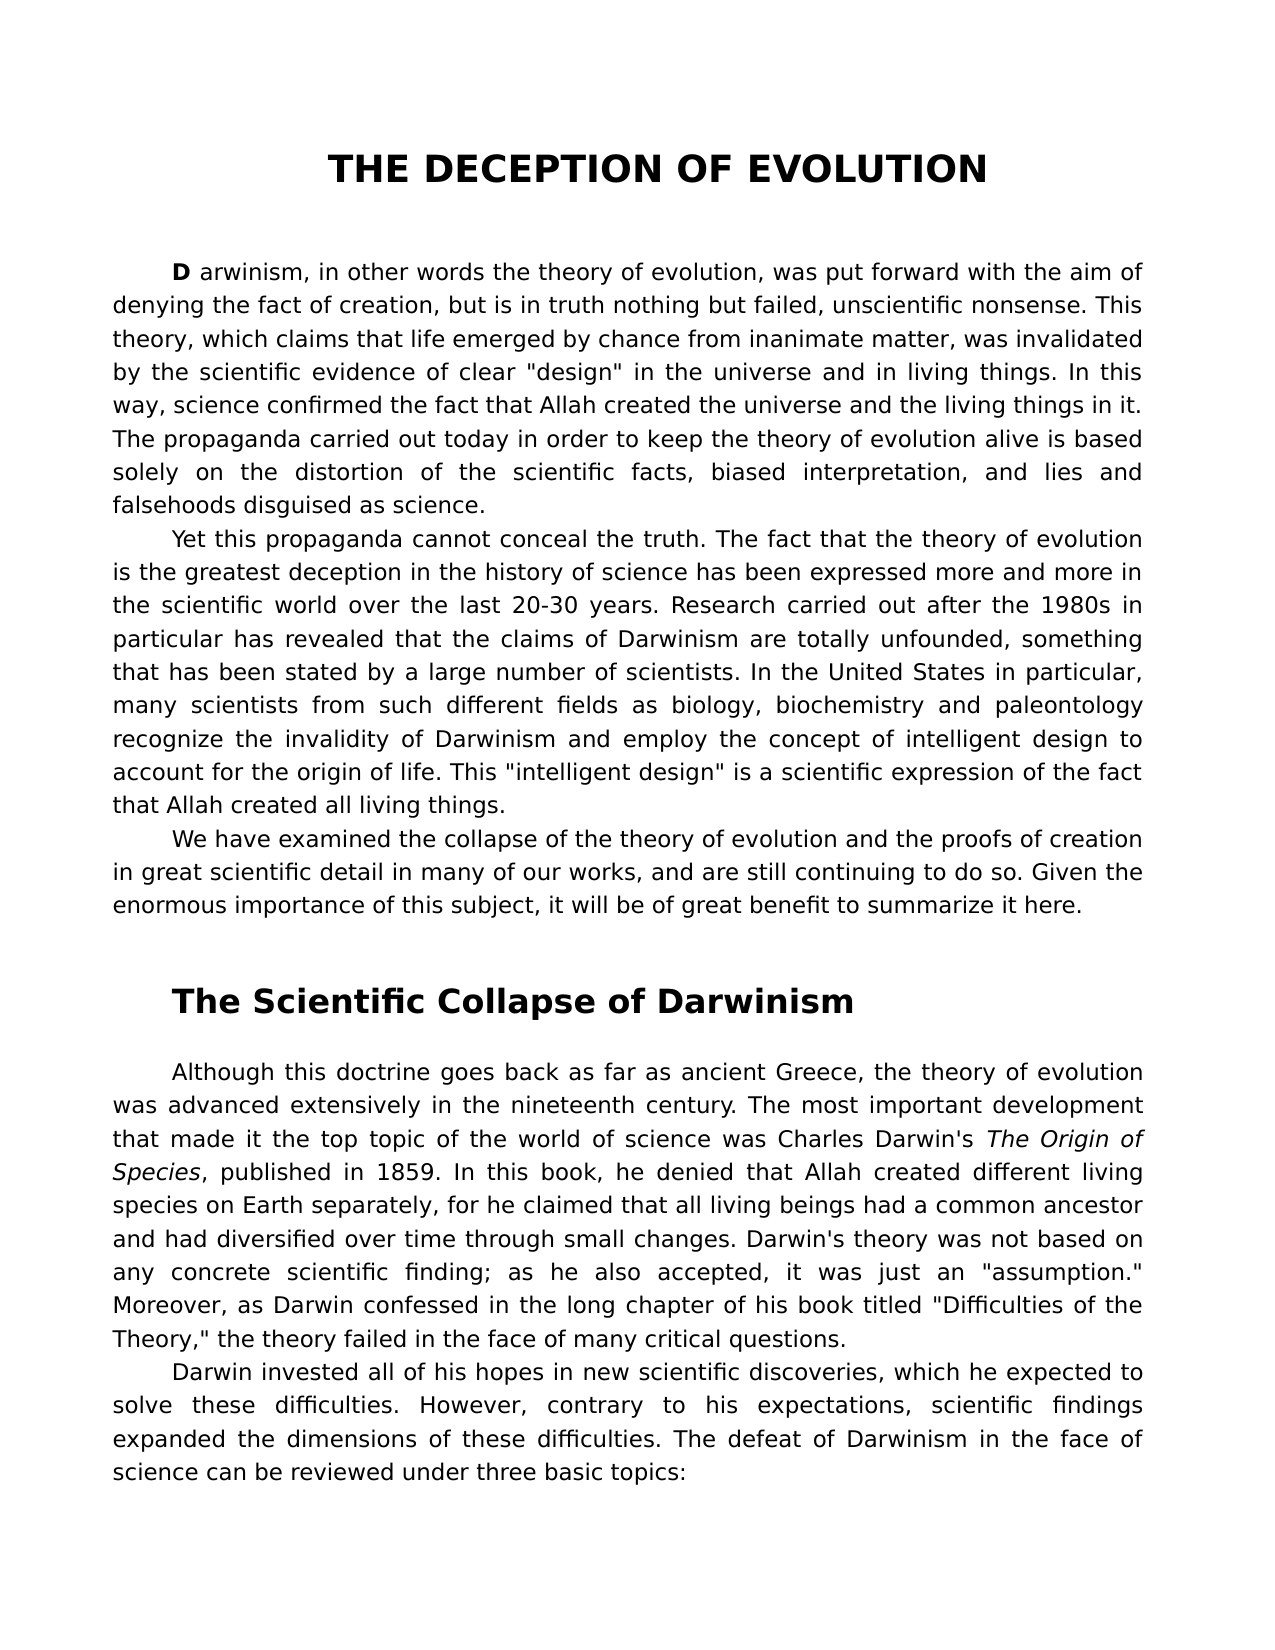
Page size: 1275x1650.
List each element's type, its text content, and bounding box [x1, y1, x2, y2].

text We have examined the collapse of the theory of evolution and the proofs of creation in great scientific detail in many of our works, and are still continuing to do so. Given the enormous importance of this subject, it will be of great benefit to summarize it here. [112, 820, 1145, 920]
text The Scientific Collapse of Darwinism [112, 987, 1145, 1020]
text Darwin invested all of his hopes in new scientific discoveries, which he expected to solve these difficulties. However, contrary to his expectations, scientific findings expanded the dimensions of these difficulties. The defeat of Darwinism in the face of science can be reviewed under three basic topics: [112, 1354, 1145, 1487]
subtitle THE DECEPTION OF EVOLUTION [112, 148, 1145, 191]
text Although this doctrine goes back as far as ancient Greece, the theory of evolution was advanced extensively in the nineteenth century. The most important development that made it the top topic of the world of science was Charles Darwin's The Origin of Species, published in 1859. In this book, he denied that Allah created different living species on Earth separately, for he claimed that all living beings had a common ancestor and had diversified over time through small changes. Darwin's theory was not based on any concrete scientific finding; as he also accepted, it was just an "assumption." Moreover, as Darwin confessed in the long chapter of his book titled "Difficulties of the Theory," the theory failed in the face of many critical questions. [112, 1054, 1145, 1354]
subtitle D arwinism, in other words the theory of evolution, was put forward with the aim of denying the fact of creation, but is in truth nothing but failed, unscientific nonsense. This theory, which claims that life emerged by chance from inanimate matter, was invalidated by the scientific evidence of clear "design" in the universe and in living things. In this way, science confirmed the fact that Allah created the universe and the living things in it. The propaganda carried out today in order to keep the theory of evolution alive is based solely on the distortion of the scientific facts, biased interpretation, and lies and falsehoods disguised as science. [112, 254, 1145, 520]
text Yet this propaganda cannot conceal the truth. The fact that the theory of evolution is the greatest deception in the history of science has been expressed more and more in the scientific world over the last 20-30 years. Research carried out after the 1980s in particular has revealed that the claims of Darwinism are totally unfounded, something that has been stated by a large number of scientists. In the United States in particular, many scientists from such different fields as biology, biochemistry and paleontology recognize the invalidity of Darwinism and employ the concept of intelligent design to account for the origin of life. This "intelligent design" is a scientific expression of the fact that Allah created all living things. [112, 520, 1145, 820]
